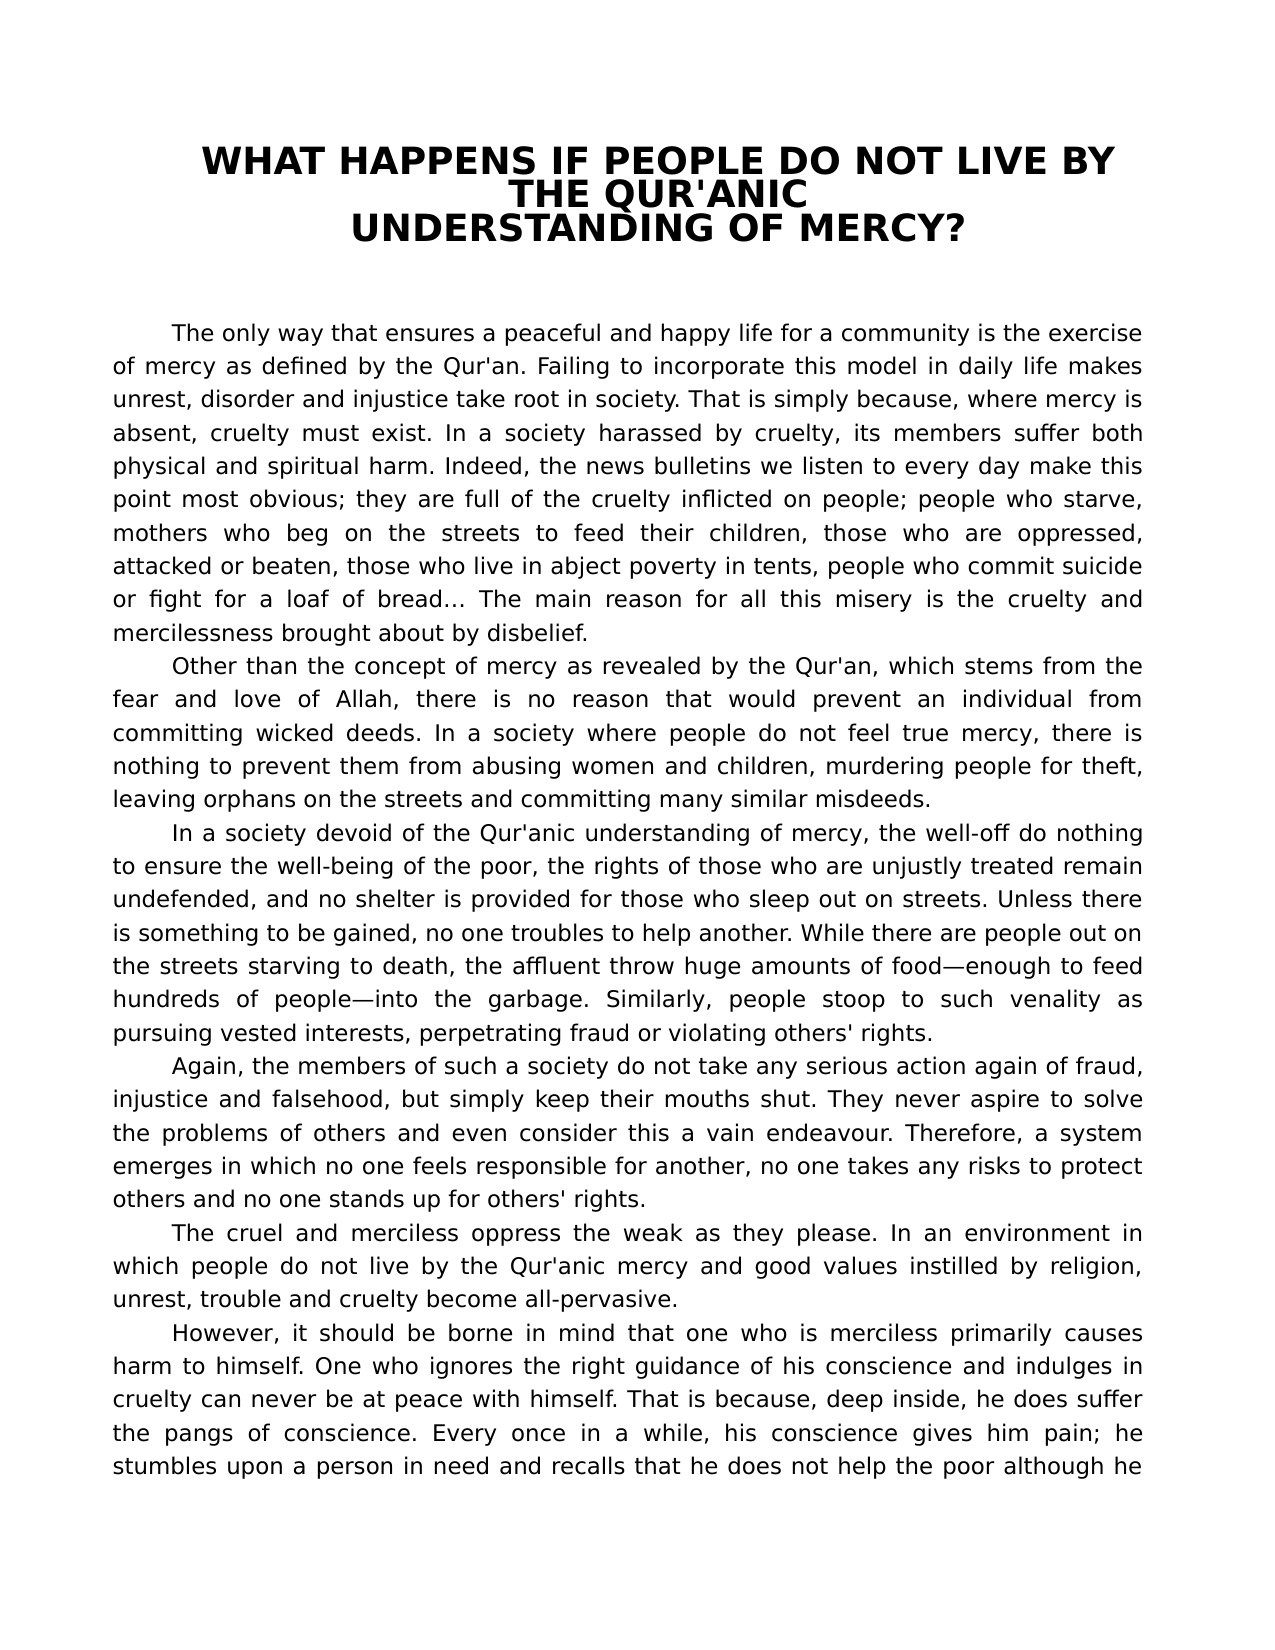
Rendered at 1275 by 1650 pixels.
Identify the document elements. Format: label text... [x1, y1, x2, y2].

text In a society devoid of the Qur'anic understanding of mercy, the well-off do nothing to ensure the well-being of the poor, the rights of those who are unjustly treated remain undefended, and no shelter is provided for those who sleep out on streets. Unless there is something to be gained, no one troubles to help another. While there are people out on the streets starving to death, the affluent throw huge amounts of food—enough to feed hundreds of people—into the garbage. Similarly, people stoop to such venality as pursuing vested interests, perpetrating fraud or violating others' rights. [112, 814, 1145, 1048]
text WHAT HAPPENS IF PEOPLE DO NOT LIVE BY [112, 148, 1145, 181]
text The cruel and merciless oppress the weak as they please. In an environment in which people do not live by the Qur'anic mercy and good values instilled by religion, unrest, trouble and cruelty become all-pervasive. [112, 1214, 1145, 1314]
text However, it should be borne in mind that one who is merciless primarily causes harm to himself. One who ignores the right guidance of his conscience and indulges in cruelty can never be at peace with himself. That is because, deep inside, he does suffer the pangs of conscience. Every once in a while, his conscience gives him pain; he stumbles upon a person in need and recalls that he does not help the poor although he [112, 1314, 1145, 1481]
text Again, the members of such a society do not take any serious action again of fraud, injustice and falsehood, but simply keep their mouths shut. They never aspire to solve the problems of others and even consider this a vain endeavour. Therefore, a system emerges in which no one feels responsible for another, no one takes any risks to protect others and no one stands up for others' rights. [112, 1048, 1145, 1214]
text Other than the concept of mercy as revealed by the Qur'an, which stems from the fear and love of Allah, there is no reason that would prevent an individual from committing wicked deeds. In a society where people do not feel true mercy, there is nothing to prevent them from abusing women and children, murdering people for theft, leaving orphans on the streets and committing many similar misdeeds. [112, 648, 1145, 814]
text THE QUR'ANIC [112, 181, 1145, 214]
text The only way that ensures a peaceful and happy life for a community is the exercise of mercy as defined by the Qur'an. Failing to incorporate this model in daily life makes unrest, disorder and injustice take root in society. That is simply because, where mercy is absent, cruelty must exist. In a society harassed by cruelty, its members suffer both physical and spiritual harm. Indeed, the news bulletins we listen to every day make this point most obvious; they are full of the cruelty inflicted on people; people who starve, mothers who beg on the streets to feed their children, those who are oppressed, attacked or beaten, those who live in abject poverty in tents, people who commit suicide or fight for a loaf of bread… The main reason for all this misery is the cruelty and mercilessness brought about by disbelief. [112, 314, 1145, 648]
text UNDERSTANDING OF MERCY? [112, 214, 1145, 248]
